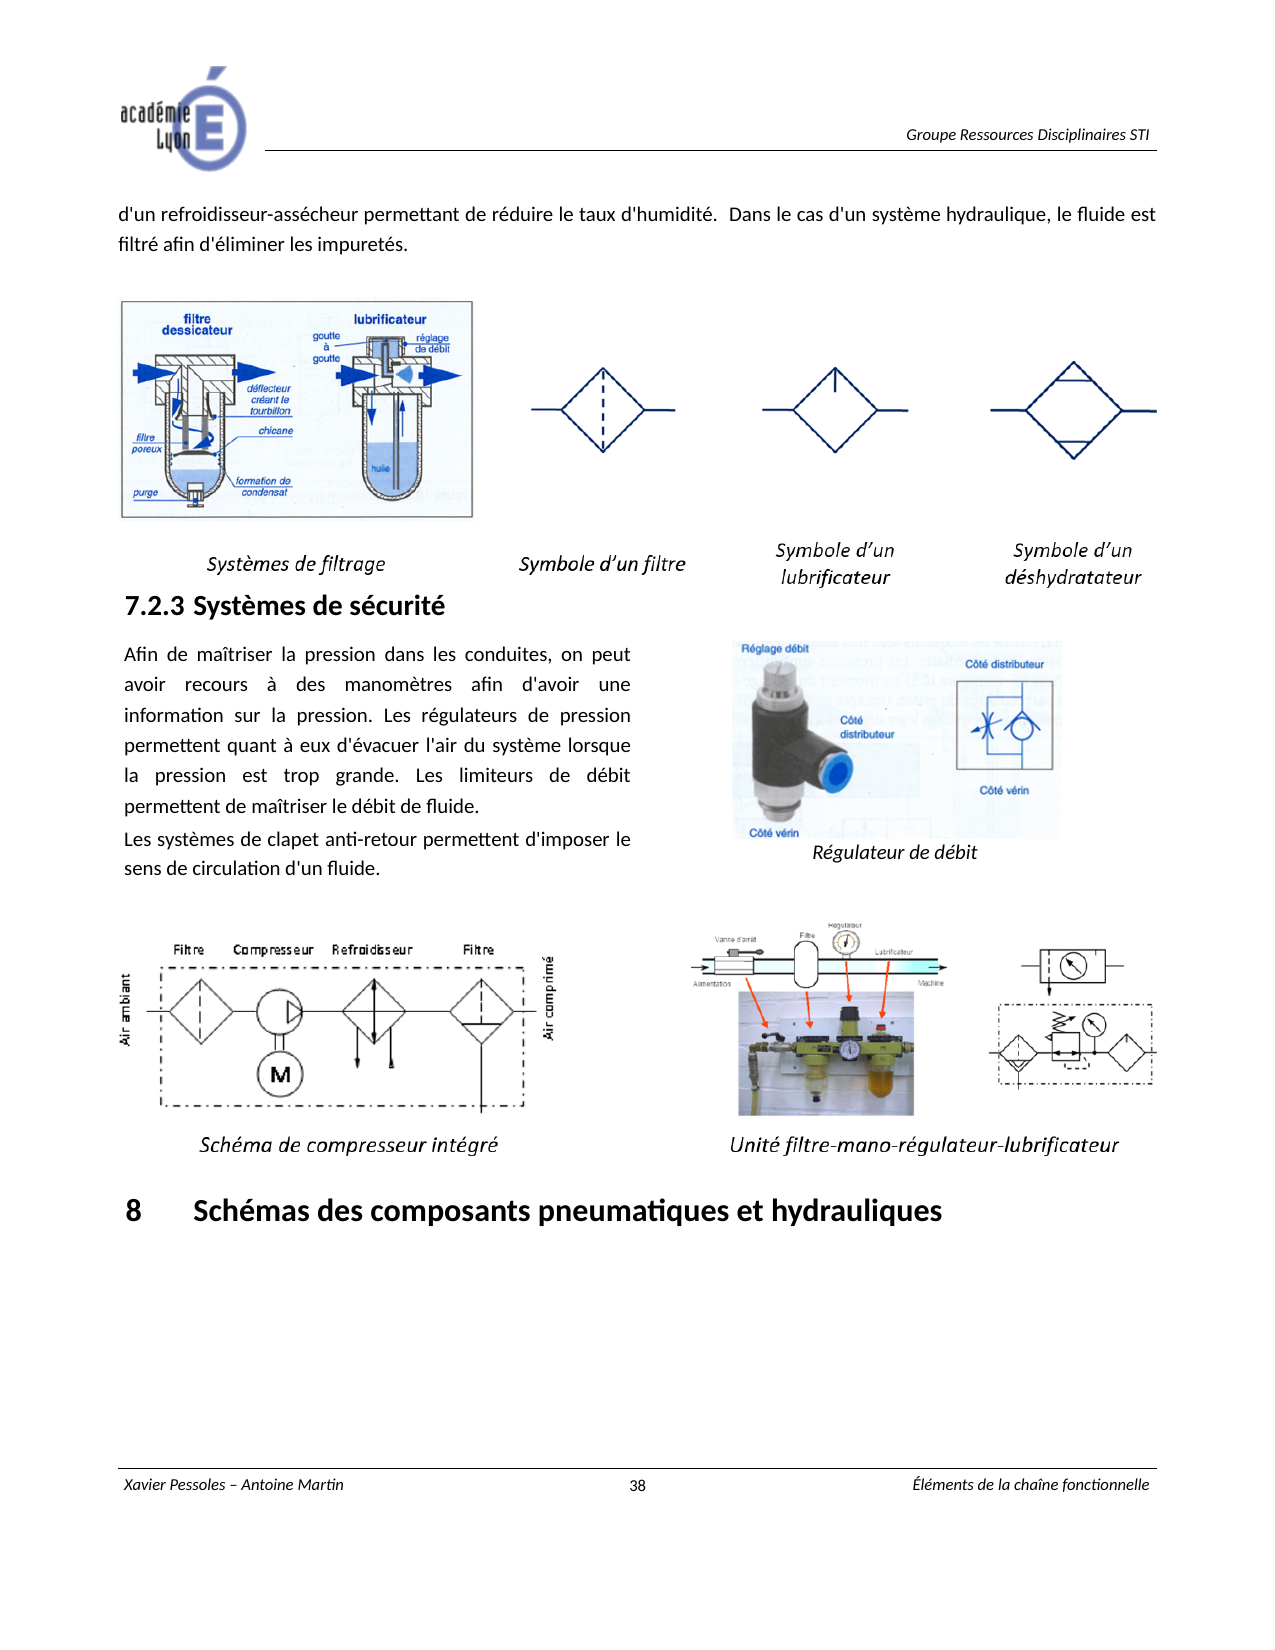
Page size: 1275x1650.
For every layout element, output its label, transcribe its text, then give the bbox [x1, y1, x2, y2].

subtitle Systèmes de sécurité [118, 588, 1157, 623]
table_header Afin de maîtriser la pression dans les conduites, on peut avoir recours à des manomètres afin d'avoir une information sur la pression. Les régulateurs de pression permettent quant à eux d'évacuer l'air du système lorsque la pression est trop grande. Les limiteurs de débit permettent de maîtriser le débit de fluide. Les systèmes de clapet anti-retour permettent d'imposer le sens de circulation d'un fluide. [118, 635, 637, 890]
picture [118, 923, 1157, 1156]
table_header Régulateur de débit [638, 635, 1157, 890]
subtitle Schémas des composants pneumatiques et hydrauliques [118, 1190, 1157, 1229]
picture [121, 66, 247, 173]
picture [118, 297, 1157, 588]
text d'un refroidisseur-assécheur permettant de réduire le taux d'humidité. Dans le cas d'un système hydraulique, le fluide est filtré afin d'éliminer les impuretés. [118, 201, 1157, 257]
picture [732, 641, 1063, 839]
